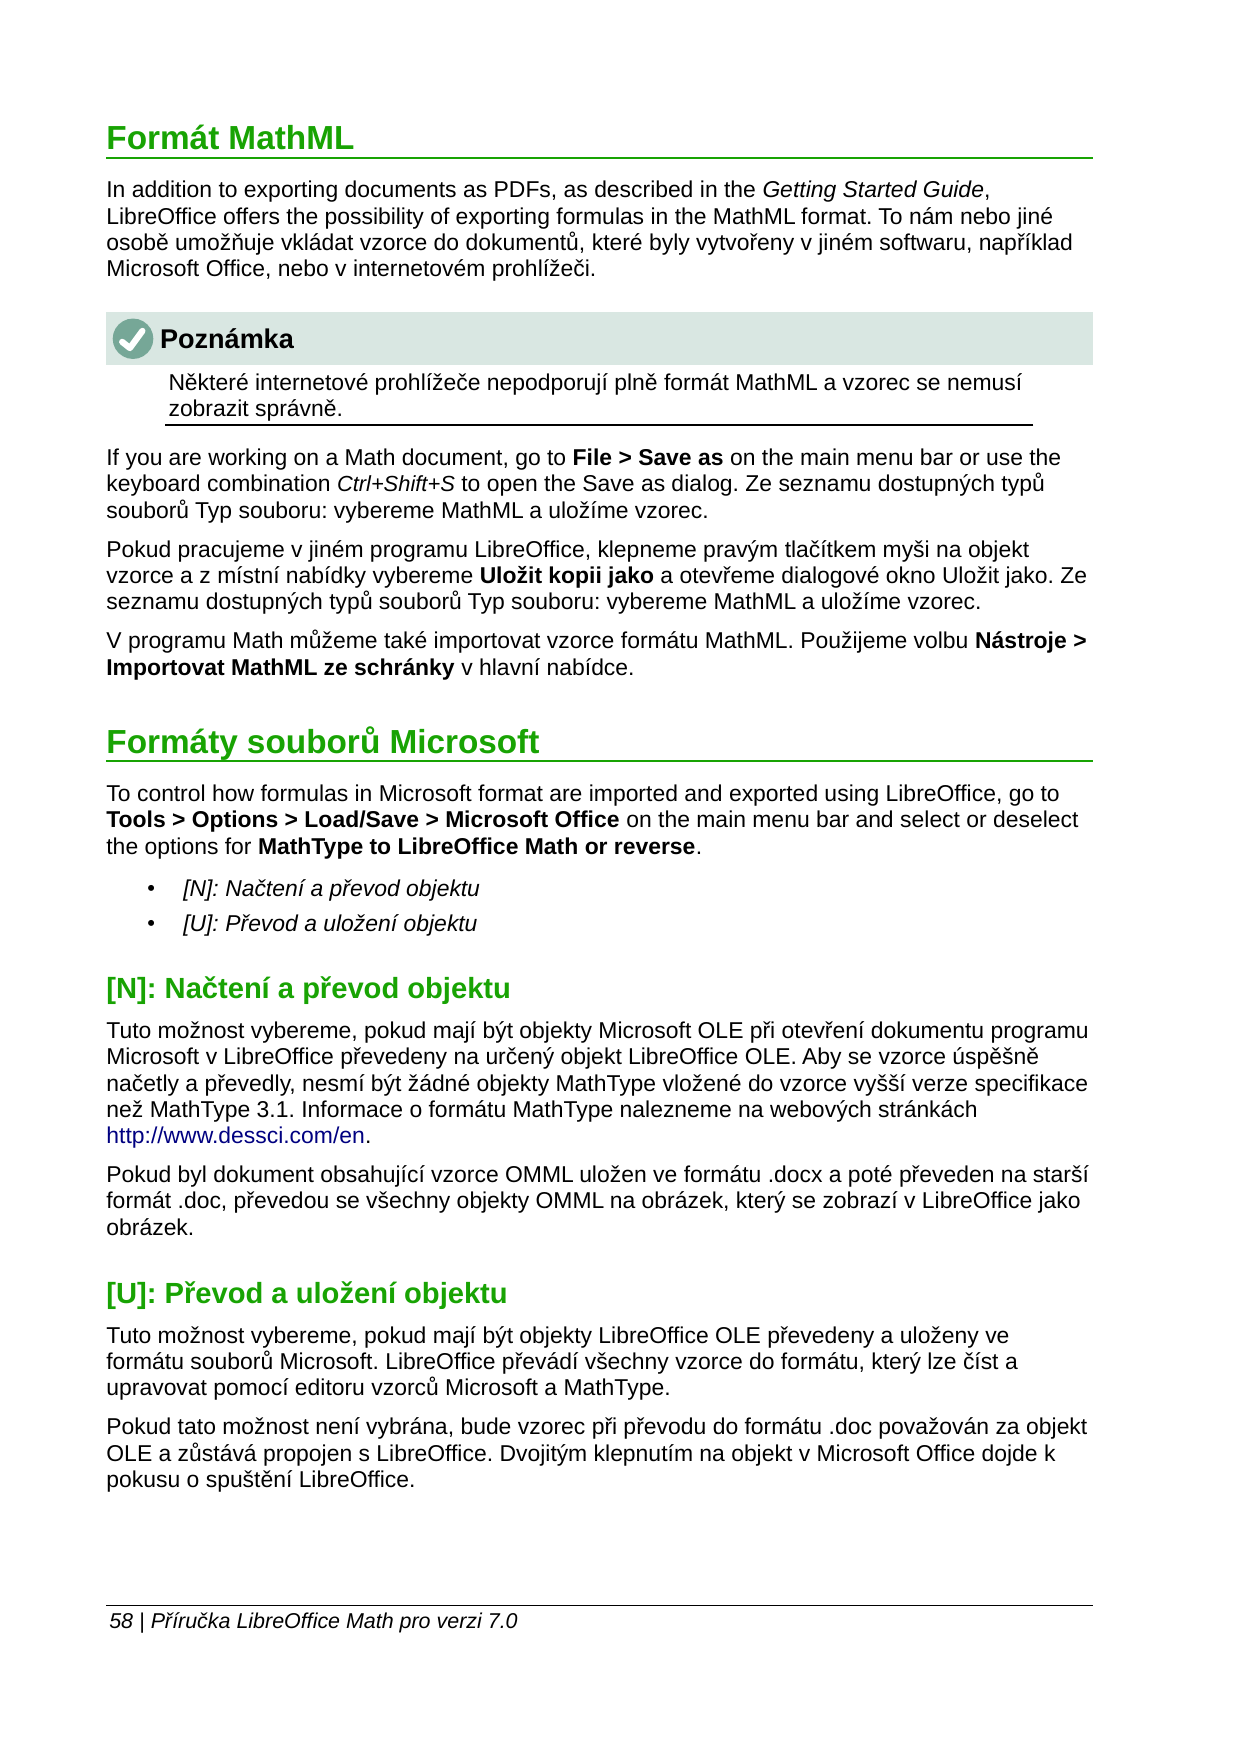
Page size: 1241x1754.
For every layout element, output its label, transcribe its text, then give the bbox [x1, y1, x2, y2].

subtitle [N]: Načtení a převod objektu [106, 971, 1093, 1005]
subtitle Formát MathML [106, 118, 1093, 157]
text Pokud tato možnost není vybrána, bude vzorec při převodu do formátu .doc považován za objekt OLE a zůstává propojen s LibreOffice. Dvojitým klepnutím na objekt v Microsoft Office dojde k pokusu o spuštění LibreOffice. [106, 1413, 1093, 1492]
text To control how formulas in Microsoft format are imported and exported using LibreOffice, go to Tools > Options > Load/Save > Microsoft Office on the main menu bar and select or deselect the options for MathType to LibreOffice Math or reverse. [106, 780, 1093, 859]
subtitle Poznámka [106, 312, 1093, 365]
text Pokud pracujeme v jiném programu LibreOffice, klepneme pravým tlačítkem myši na objekt vzorce a z místní nabídky vybereme Uložit kopii jako a otevřeme dialogové okno Uložit jako. Ze seznamu dostupných typů souborů Typ souboru: vybereme MathML a uložíme vzorec. [106, 536, 1093, 614]
text Tuto možnost vybereme, pokud mají být objekty Microsoft OLE při otevření dokumentu programu Microsoft v LibreOffice převedeny na určený objekt LibreOffice OLE. Aby se vzorce úspěšně načetly a převedly, nesmí být žádné objekty MathType vložené do vzorce vyšší verze specifikace než MathType 3.1. Informace o formátu MathType nalezneme na webových stránkách http://www.dessci.com/en. [106, 1017, 1093, 1148]
text In addition to exporting documents as PDFs, as described in the Getting Started Guide, LibreOffice offers the possibility of exporting formulas in the MathML format. To nám nebo jiné osobě umožňuje vkládat vzorce do dokumentů, které byly vytvořeny v jiném softwaru, například Microsoft Office, nebo v internetovém prohlížeči. [106, 176, 1093, 282]
text Tuto možnost vybereme, pokud mají být objekty LibreOffice OLE převedeny a uloženy ve formátu souborů Microsoft. LibreOffice převádí všechny vzorce do formátu, který lze číst a upravovat pomocí editoru vzorců Microsoft a MathType. [106, 1322, 1093, 1401]
text Některé internetové prohlížeče nepodporují plně formát MathML a vzorec se nemusí zobrazit správně. [165, 365, 1033, 424]
text If you are working on a Math document, go to File > Save as on the main menu bar or use the keyboard combination Ctrl+Shift+S to open the Save as dialog. Ze seznamu dostupných typů souborů Typ souboru: vybereme MathML a uložíme vzorec. [106, 444, 1093, 523]
list [N]: Načtení a převod objektu [144, 872, 1093, 901]
subtitle [U]: Převod a uložení objektu [106, 1276, 1093, 1310]
list [U]: Převod a uložení objektu [144, 907, 1093, 939]
text V programu Math můžeme také importovat vzorce formátu MathML. Použijeme volbu Nástroje > Importovat MathML ze schránky v hlavní nabídce. [106, 627, 1093, 680]
text Pokud byl dokument obsahující vzorce OMML uložen ve formátu .docx a poté převeden na starší formát .doc, převedou se všechny objekty OMML na obrázek, který se zobrazí v LibreOffice jako obrázek. [106, 1161, 1093, 1240]
subtitle Formáty souborů Microsoft [106, 722, 1093, 760]
